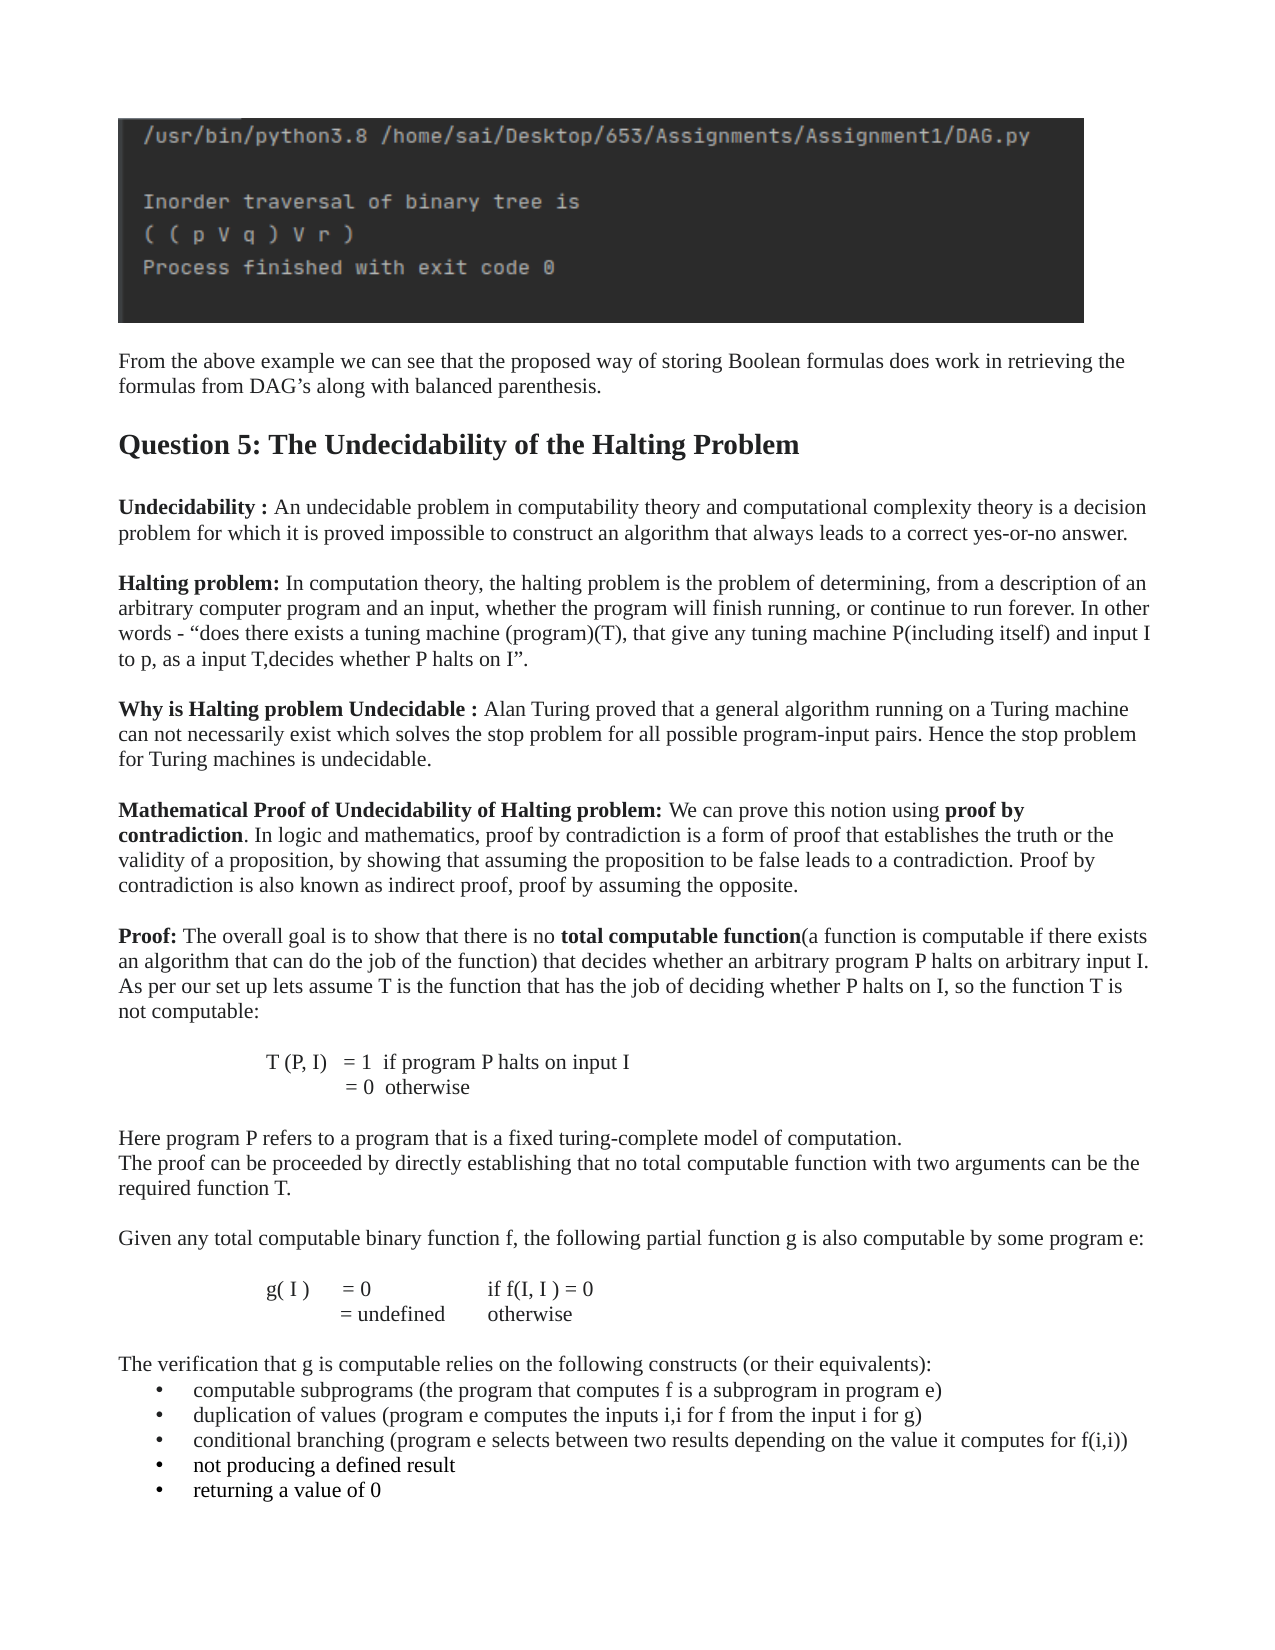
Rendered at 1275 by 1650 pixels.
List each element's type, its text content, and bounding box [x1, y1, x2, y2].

list computable subprograms (the program that computes f is a subprogram in program e) [156, 1377, 1157, 1402]
text = undefined otherwise The verification that g is computable relies on the following constructs (or their equivalents): [118, 1301, 1157, 1377]
picture [118, 118, 1084, 323]
list conditional branching (program e selects between two results depending on the value it computes for f(i,i)) [156, 1427, 1157, 1452]
text Question 5: The Undecidability of the Halting Problem Undecidability : An undecidable problem in computability theory and computational complexity theory is a decision problem for which it is proved impossible to construct an algorithm that always leads to a correct yes-or-no answer. Halting problem: In computation theory, the halting problem is the problem of determining, from a description of an arbitrary computer program and an input, whether the program will finish running, or continue to run forever. In other words - “does there exists a tuning machine (program)(T), that give any tuning machine P(including itself) and input I to p, as a input T,decides whether P halts on I”. Why is Halting problem Undecidable : Alan Turing proved that a general algorithm running on a Turing machine can not necessarily exist which solves the stop problem for all possible program-input pairs. Hence the stop problem for Turing machines is undecidable. Mathematical Proof of Undecidability of Halting problem: We can prove this notion using proof by contradiction. In logic and mathematics, proof by contradiction is a form of proof that establishes the truth or the validity of a proposition, by showing that assuming the proposition to be false leads to a contradiction. Proof by contradiction is also known as indirect proof, proof by assuming the opposite. Proof: The overall goal is to show that there is no total computable function(a function is computable if there exists an algorithm that can do the job of the function) that decides whether an arbitrary program P halts on arbitrary input I. As per our set up lets assume T is the function that has the job of deciding whether P halts on I, so the function T is not computable: T (P, I) = 1 if program P halts on input I = 0 otherwise Here program P refers to a program that is a fixed turing-complete model of computation. The proof can be proceeded by directly establishing that no total computable function with two arguments can be the required function T. Given any total computable binary function f, the following partial function g is also computable by some program e: g( I ) = 0 if f(I, I ) = 0 [118, 427, 1157, 1301]
list returning a value of 0 [156, 1477, 1157, 1503]
text From the above example we can see that the proposed way of storing Boolean formulas does work in retrieving the formulas from DAG’s along with balanced parenthesis. [118, 118, 1157, 398]
list not producing a defined result [156, 1452, 1157, 1477]
list duplication of values (program e computes the inputs i,i for f from the input i for g) [156, 1402, 1157, 1427]
